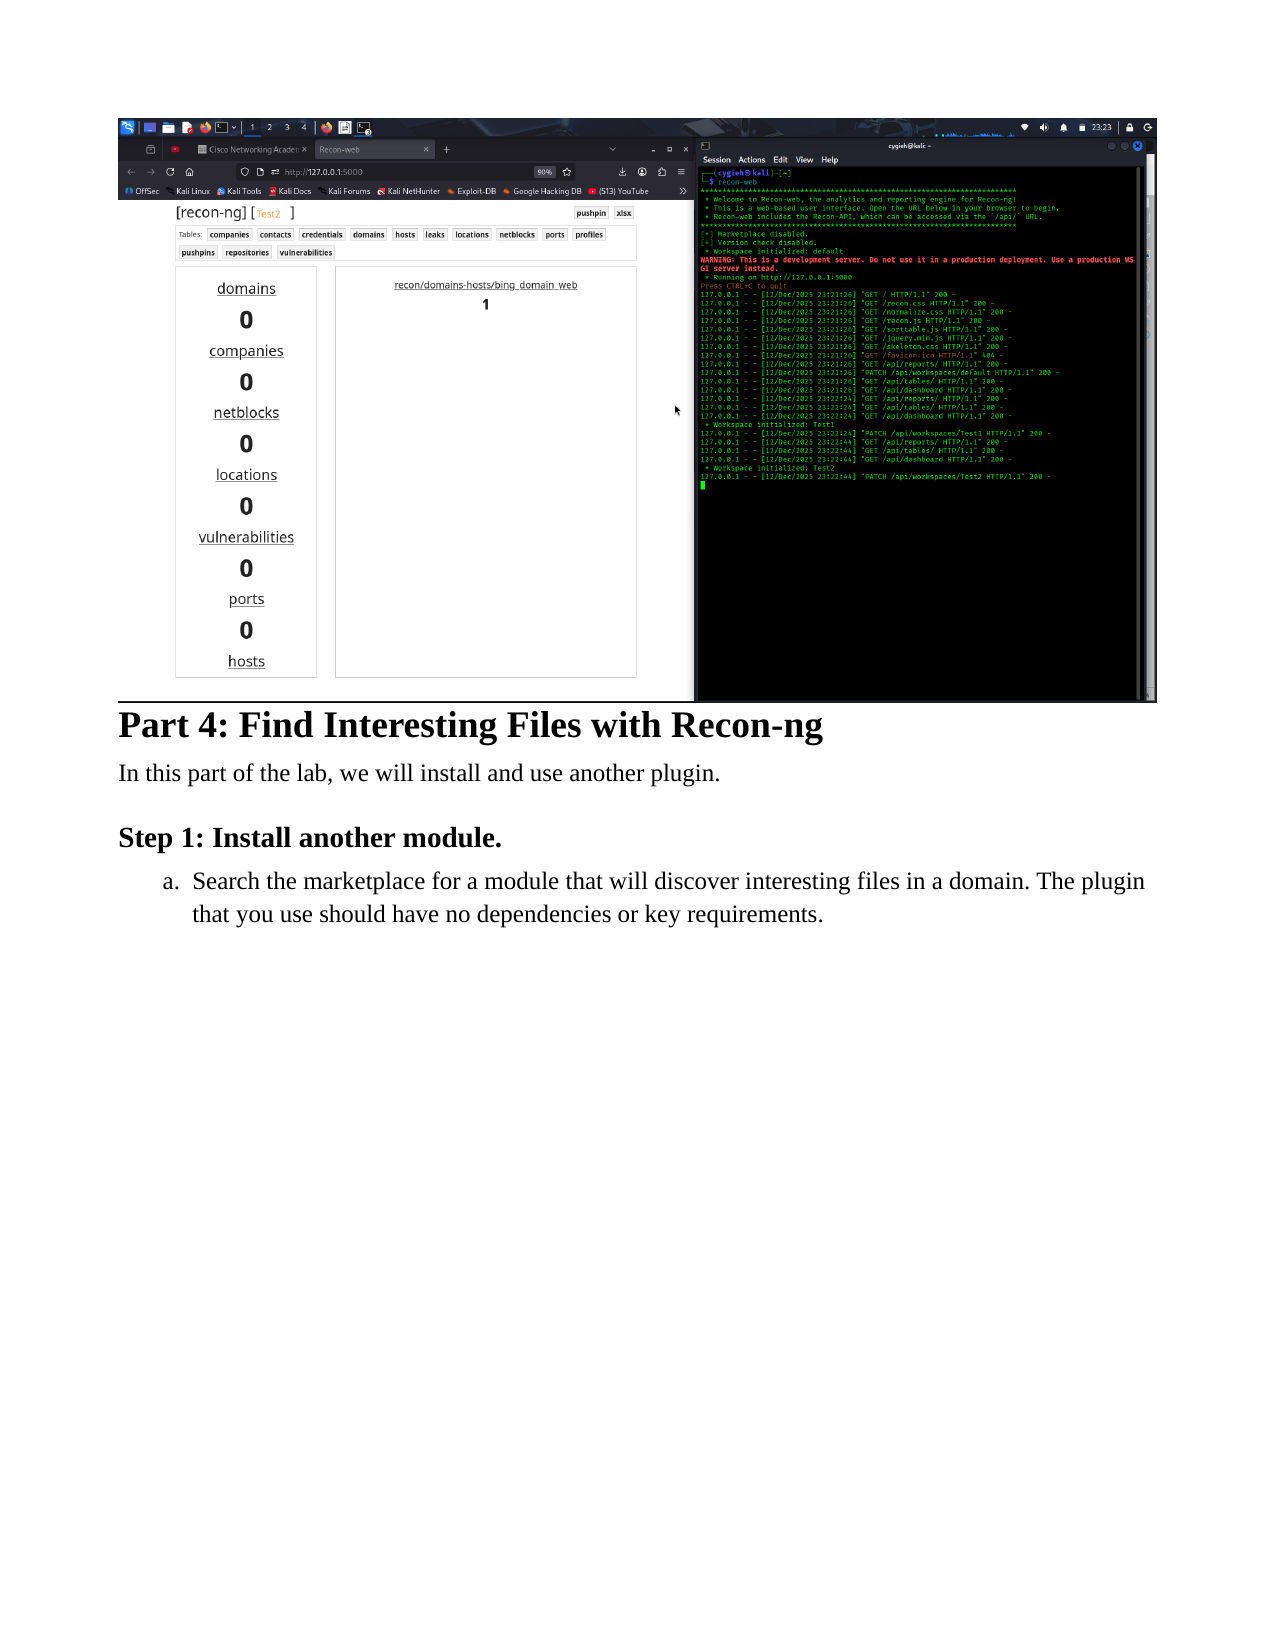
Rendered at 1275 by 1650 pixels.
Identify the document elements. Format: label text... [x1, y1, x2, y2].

list Search the marketplace for a module that will discover interesting files in a domain. The plugin that you use should have no dependencies or key requirements. [162, 866, 1157, 928]
picture [118, 118, 1157, 703]
subtitle Step 1: Install another module. [118, 820, 1157, 854]
text In this part of the lab, we will install and use another plugin. [118, 758, 1157, 787]
subtitle Part 4: Find Interesting Files with Recon-ng [118, 703, 1157, 746]
